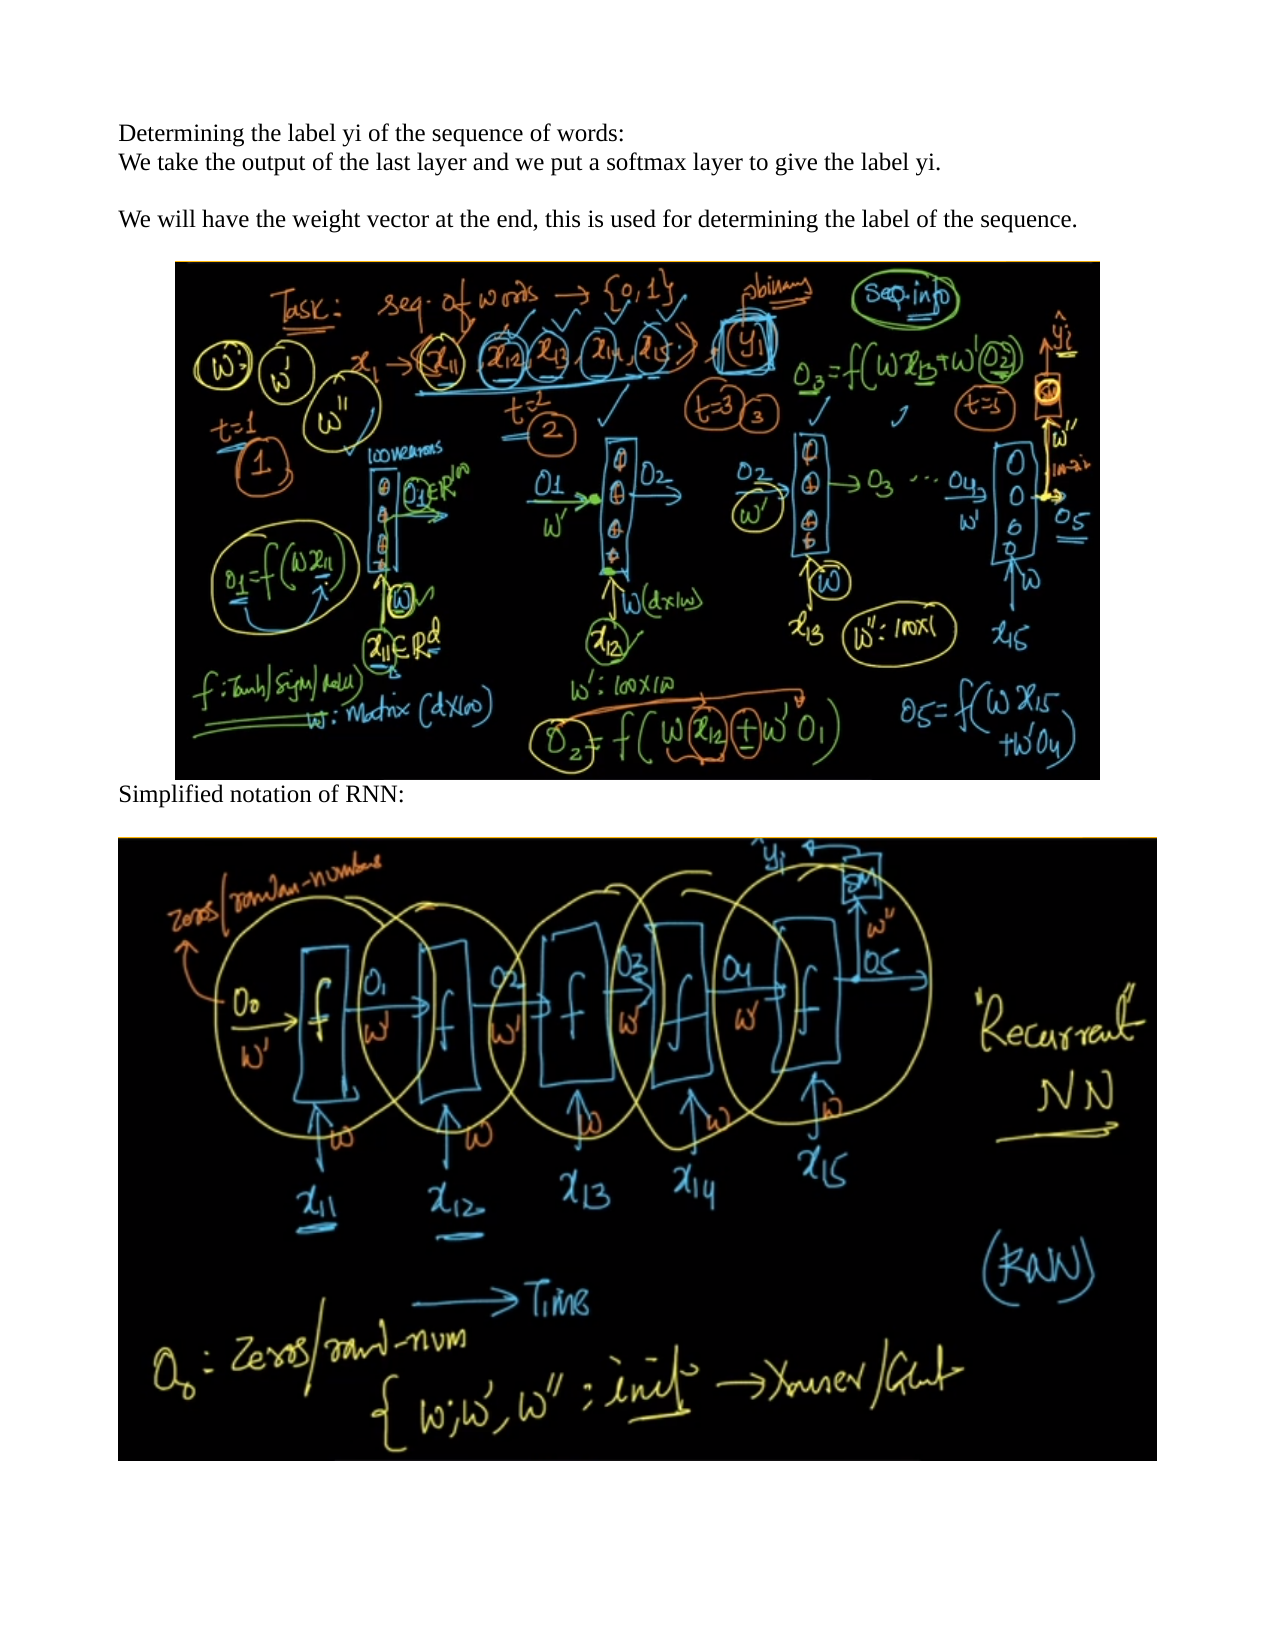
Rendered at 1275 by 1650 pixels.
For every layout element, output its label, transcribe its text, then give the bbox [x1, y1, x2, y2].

text Simplified notation of RNN: [118, 262, 1157, 808]
picture [175, 261, 1100, 780]
text We take the output of the last layer and we put a softmax layer to give the label yi. [118, 147, 1157, 176]
text Determining the label yi of the sequence of words: [118, 118, 1157, 147]
text We will have the weight vector at the end, this is used for determining the label of the sequence. [118, 204, 1157, 233]
picture [118, 837, 1157, 1461]
